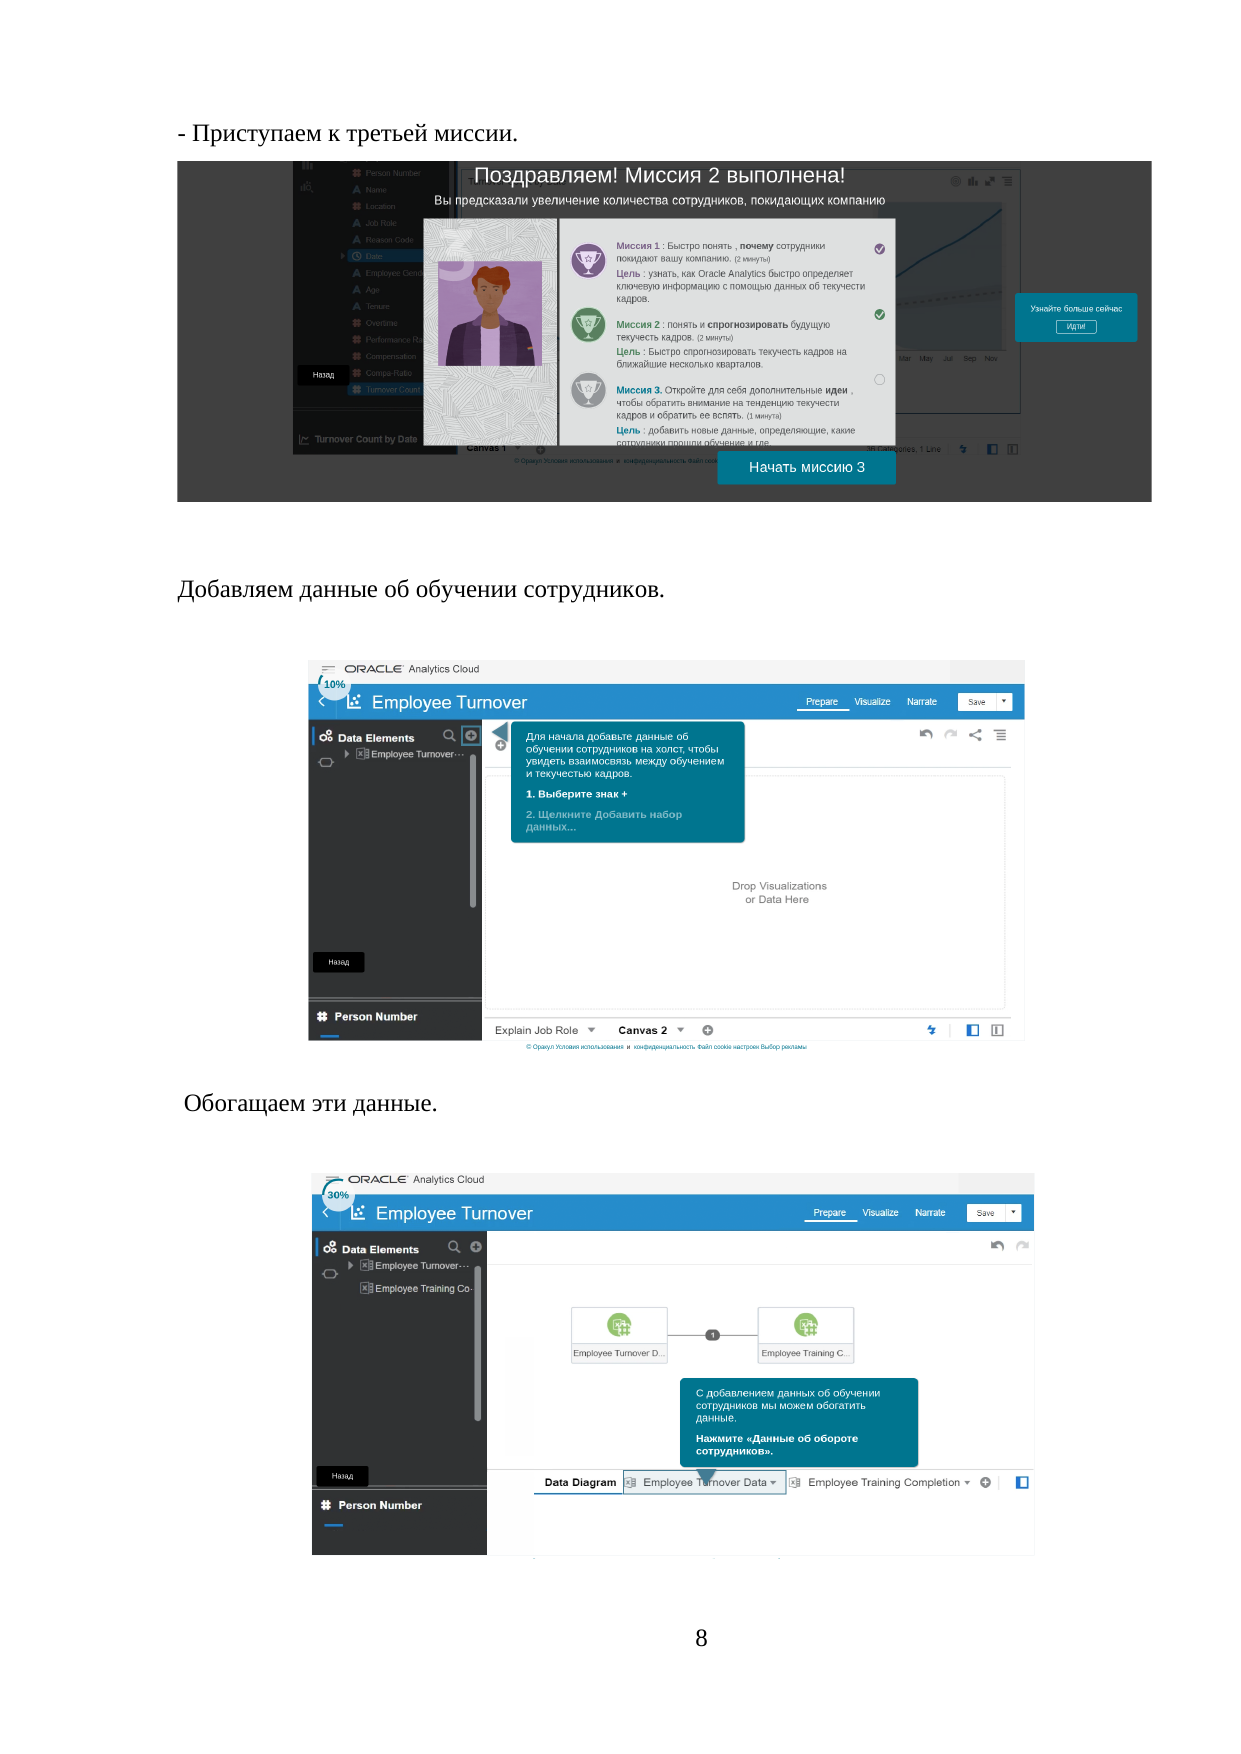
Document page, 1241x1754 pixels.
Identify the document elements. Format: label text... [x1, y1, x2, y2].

text Обогащаем эти данные. [177, 1059, 1152, 1116]
picture [177, 660, 1152, 1059]
picture [177, 161, 1152, 502]
text - Приступаем к третьей миссии. [177, 118, 1152, 147]
text Добавляем данные об обучении сотрудников. [177, 574, 1152, 603]
picture [177, 1173, 1152, 1559]
